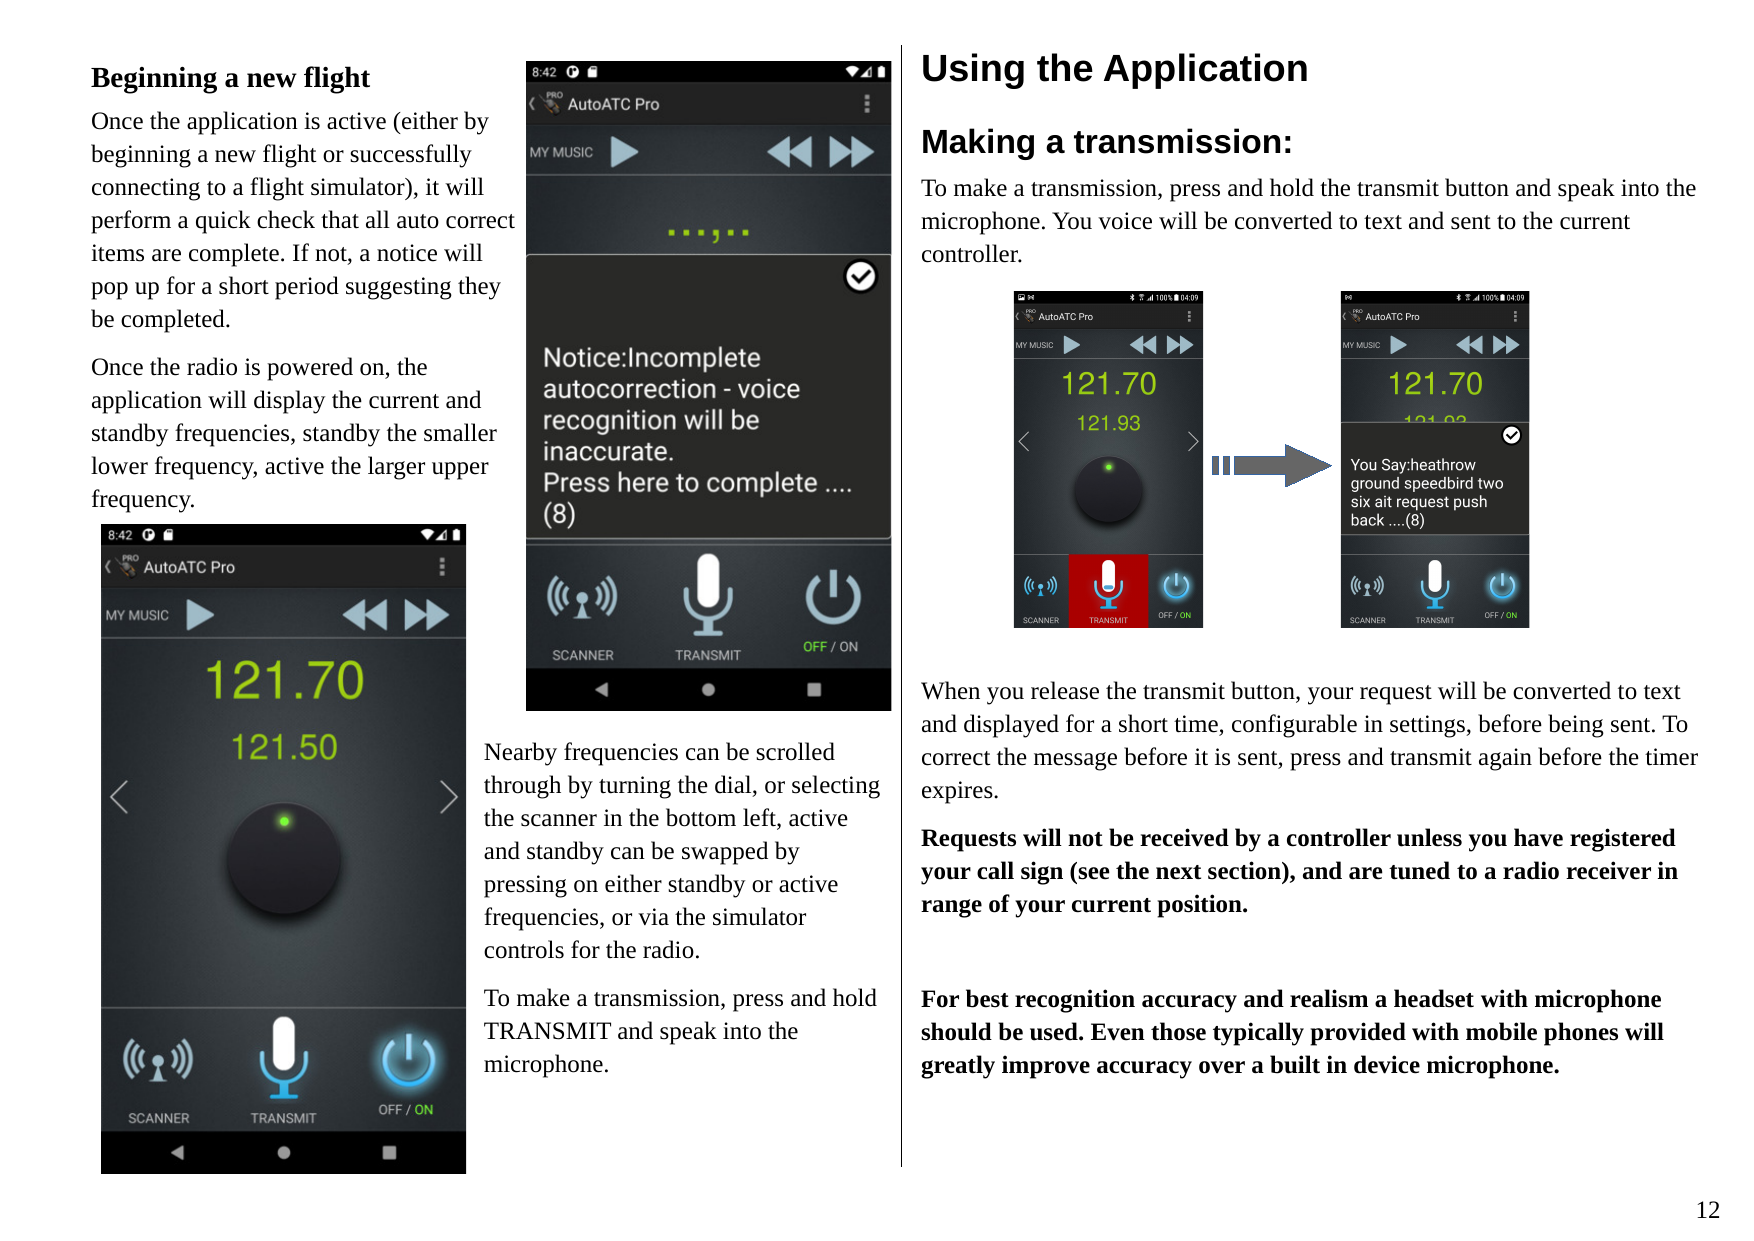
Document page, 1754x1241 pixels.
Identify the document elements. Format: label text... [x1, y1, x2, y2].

text When you release the transmit button, your request will be converted to text and displayed for a short time, configurable in settings, before being sent. To correct the message before it is sent, press and transmit again before the timer expires. [921, 676, 1720, 804]
picture [526, 61, 892, 711]
picture [1013, 291, 1204, 628]
text Requests will not be received by a controller unless you have registered your call sign (see the next section), and are tuned to a radio receiver in range of your current position. [921, 823, 1720, 917]
text To make a transmission, press and hold the transmit button and speak into the microphone. You voice will be converted to text and sent to the current controller. [921, 173, 1720, 268]
text Once the application is active (either by beginning a new flight or successfully connecting to a flight simulator), it will perform a quick check that all auto correct items are complete. If not, a notice will pop up for a short period suggesting they be completed. [91, 106, 526, 333]
picture [101, 524, 467, 1174]
text Nearby frequencies can be scrolled through by turning the dial, or selecting the scanner in the bottom left, active and standby can be swapped by pressing on either standby or active frequencies, or via the simulator controls for the radio. [467, 532, 881, 964]
text For best recognition accuracy and realism a headset with microphone should be used. Even those typically provided with mobile phones will greatly improve accuracy over a built in device microphone. [921, 984, 1720, 1079]
subtitle Making a transmission: [921, 122, 1738, 161]
picture [1340, 291, 1530, 628]
text Once the radio is powered on, the application will display the current and standby frequencies, standby the smaller lower frequency, active the larger upper frequency. [91, 352, 526, 513]
subtitle Using the Application [921, 45, 1738, 89]
subtitle Beginning a new flight [91, 60, 881, 93]
text To make a transmission, press and hold TRANSMIT and speak into the microphone. [467, 983, 881, 1078]
